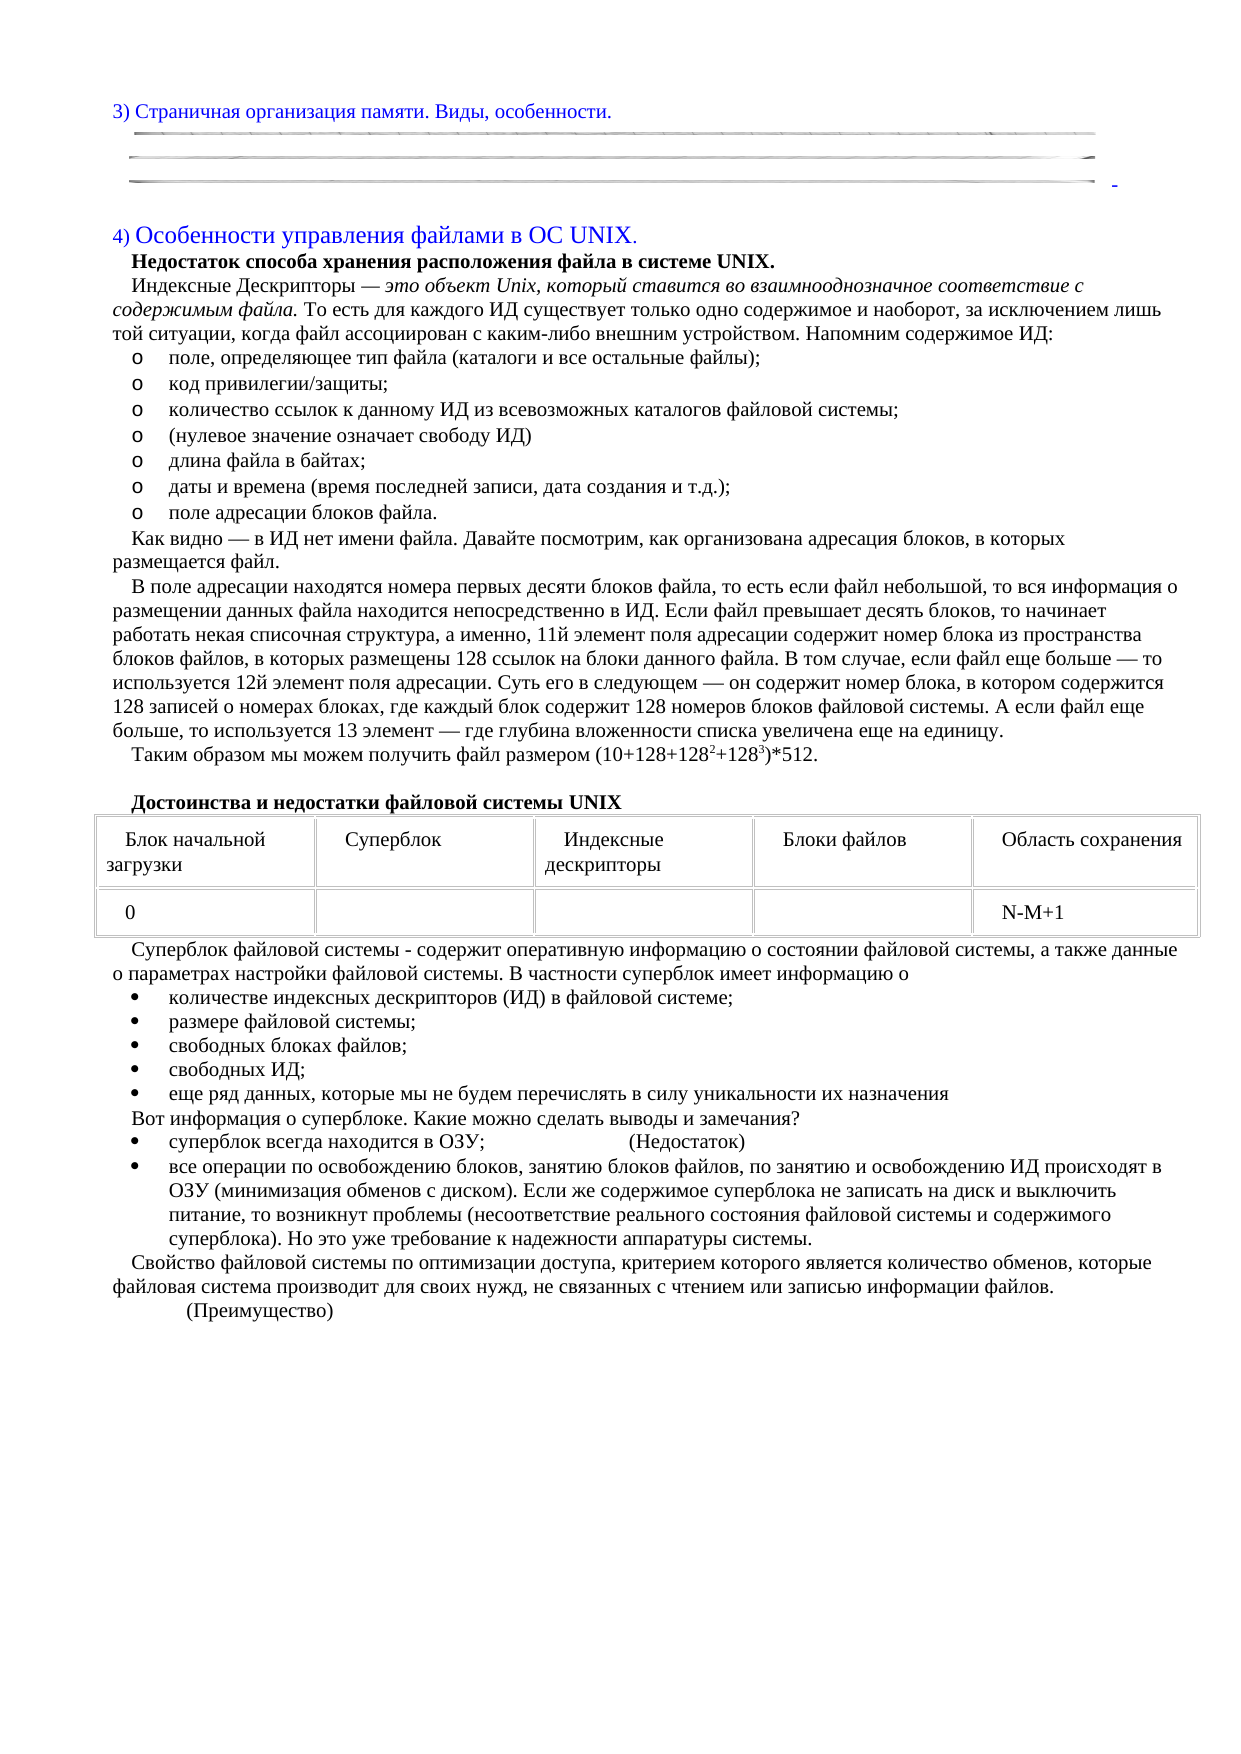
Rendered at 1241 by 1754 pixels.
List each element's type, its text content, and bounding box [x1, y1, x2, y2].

table_cell N-M+1 [972, 886, 1198, 935]
table_header Область сохранения [972, 817, 1197, 886]
table_cell [315, 886, 534, 935]
list длина файла в байтах; [131, 448, 1181, 474]
text Таким образом мы можем получить файл размером (10+128+1282+1283)*512. [112, 742, 1181, 766]
text - [112, 171, 1181, 196]
list все операции по освобождению блоков, занятию блоков файлов, по занятию и освобождению ИД происходят в ОЗУ (минимизация обменов с диском). Если же содержимое суперблока не записать на диск и выключить питание, то возникнут проблемы (несоответствие реального состояния файловой системы и содержимого суперблока). Но это уже требование к надежности аппаратуры системы. [131, 1153, 1181, 1250]
table_header Суперблок [315, 815, 534, 886]
table_header Блоки файлов [753, 815, 972, 886]
text Свойство файловой системы по оптимизации доступа, критерием которого является количество обменов, которые файловая система производит для своих нужд, не связанных с чтением или записью информации файлов. (Преимущество) [112, 1250, 1181, 1322]
text 4) Особенности управления файлами в ОС UNIX. [112, 220, 1181, 249]
list даты и времена (время последней записи, дата создания и т.д.); [131, 474, 1181, 500]
table_cell 0 [95, 886, 315, 935]
table_header Блок начальной загрузки [95, 815, 315, 886]
list (нулевое значение означает свободу ИД) [131, 422, 1181, 448]
text Как видно — в ИД нет имени файла. Давайте посмотрим, как организована адресация блоков, в которых размещается файл. [112, 525, 1181, 573]
text Недостаток способа хранения расположения файла в системе UNIX. [112, 249, 1181, 273]
list еще ряд данных, которые мы не будем перечислять в силу уникальности их назначения [131, 1081, 1181, 1105]
text Индексные Дескрипторы — это объект Unix, который ставится во взаимнооднозначное соответствие с содержимым файла. То есть для каждого ИД существует только одно содержимое и наоборот, за исключением лишь той ситуации, когда файл ассоциирован с каким-либо внешним устройством. Напомним содержимое ИД: [112, 273, 1181, 345]
list код привилегии/защиты; [131, 371, 1181, 397]
text Достоинства и недостатки файловой системы UNIX [112, 790, 1181, 814]
table_header Индексные дескрипторы [534, 815, 753, 886]
list размере файловой системы; [131, 1009, 1181, 1033]
list свободных ИД; [131, 1057, 1181, 1081]
text 3) Страничная организация памяти. Виды, особенности. [112, 99, 1181, 123]
list поле, определяющее тип файла (каталоги и все остальные файлы); [131, 345, 1181, 371]
table_cell [534, 886, 753, 935]
list свободных блоках файлов; [131, 1033, 1181, 1057]
text Вот информация о суперблоке. Какие можно сделать выводы и замечания? [112, 1105, 1181, 1129]
list суперблок всегда находится в ОЗУ; (Недостаток) [131, 1129, 1181, 1153]
list количестве индексных дескрипторов (ИД) в файловой системе; [131, 985, 1181, 1009]
table_cell [753, 890, 972, 935]
list поле адресации блоков файла. [131, 500, 1181, 525]
text В поле адресации находятся номера первых десяти блоков файла, то есть если файл небольшой, то вся информация о размещении данных файла находится непосредственно в ИД. Если файл превышает десять блоков, то начинает работать некая списочная структура, а именно, 11й элемент поля адресации содержит номер блока из пространства блоков файлов, в которых размещены 128 ссылок на блоки данного файла. В том случае, если файл еще больше — то используется 12й элемент поля адресации. Суть его в следующем — он содержит номер блока, в котором содержится 128 записей о номерах блоках, где каждый блок содержит 128 номеров блоков файловой системы. А если файл еще больше, то используется 13 элемент — где глубина вложенности списка увеличена еще на единицу. [112, 573, 1181, 742]
text Суперблок файловой системы - содержит оперативную информацию о состоянии файловой системы, а также данные о параметрах настройки файловой системы. В частности суперблок имеет информацию о [112, 938, 1181, 985]
list количество ссылок к данному ИД из всевозможных каталогов файловой системы; [131, 397, 1181, 422]
